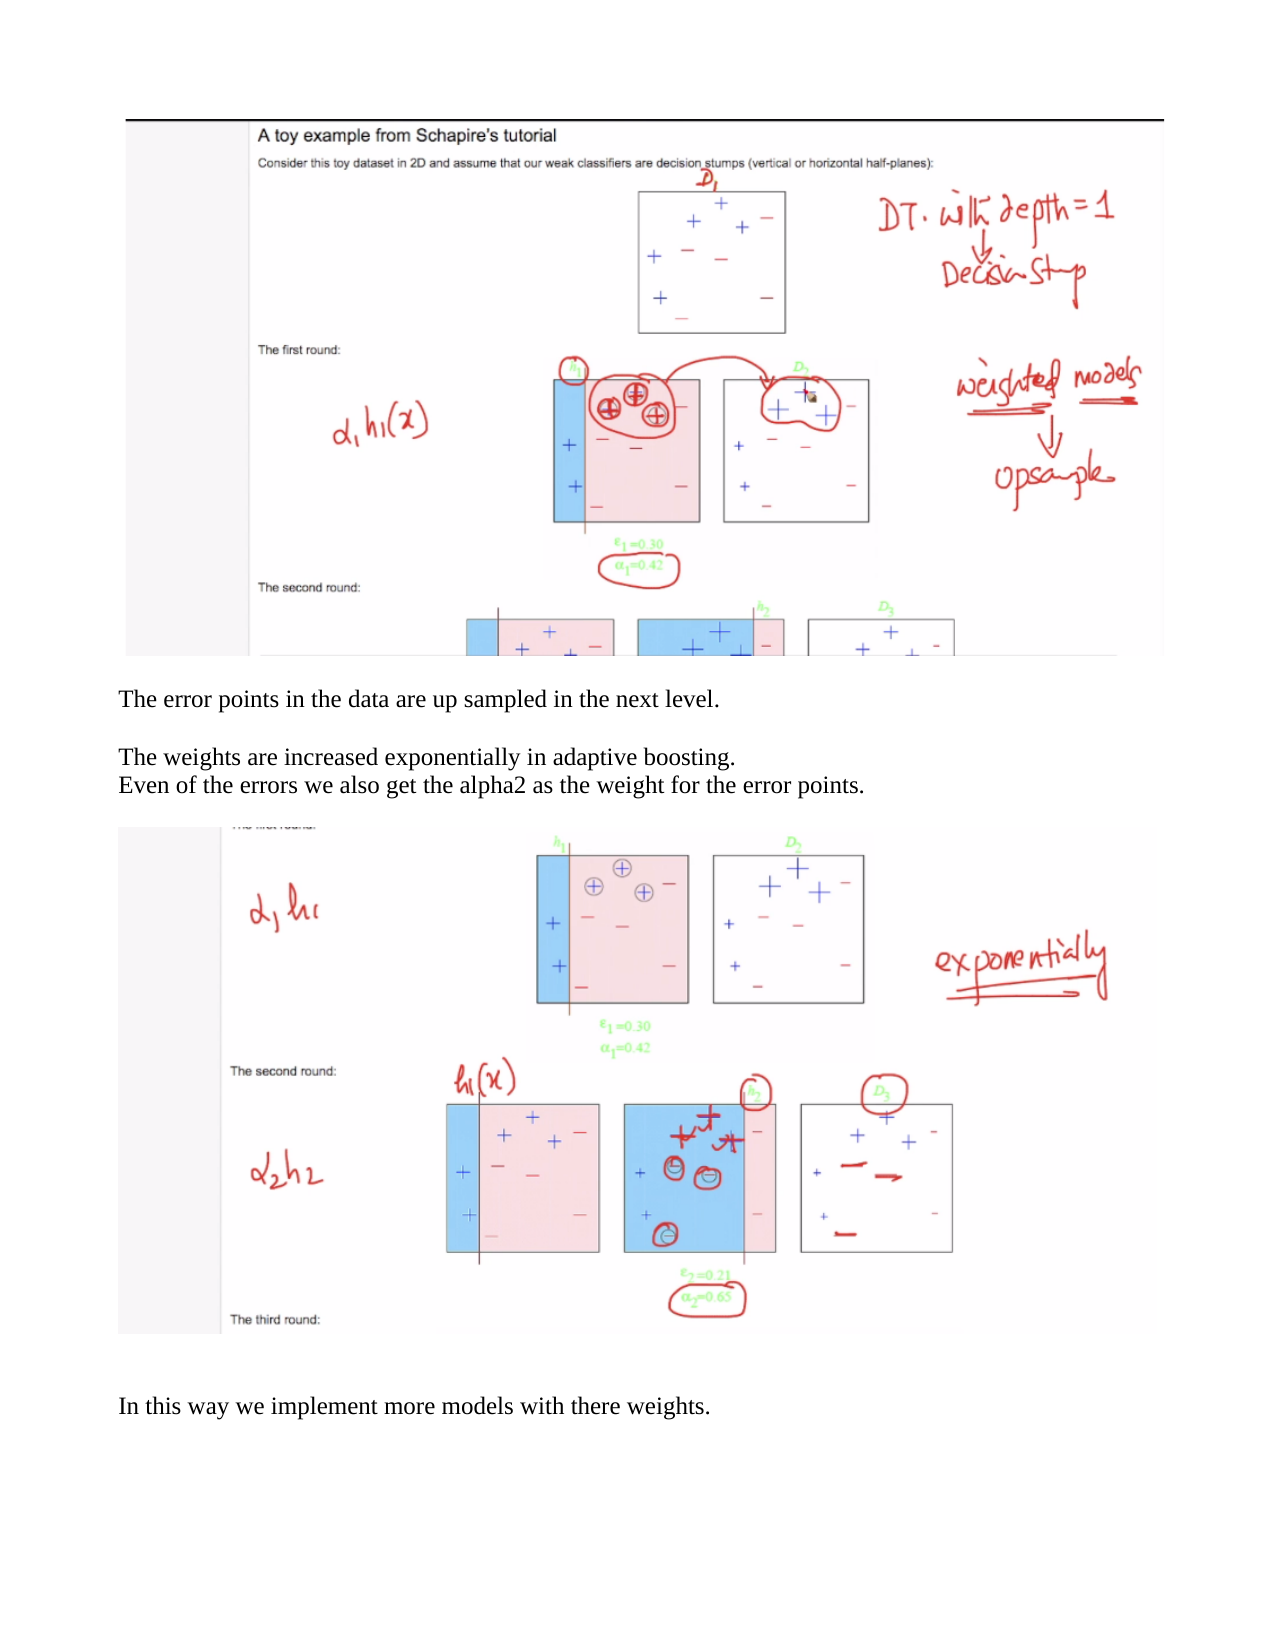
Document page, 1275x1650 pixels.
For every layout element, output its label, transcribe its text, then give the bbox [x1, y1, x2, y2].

picture [125, 119, 1165, 656]
text The weights are increased exponentially in adaptive boosting. [118, 742, 1157, 770]
picture [118, 827, 1157, 1334]
text In this way we implement more models with there weights. [118, 1391, 1157, 1420]
text The error points in the data are up sampled in the next level. [118, 684, 1157, 713]
text Even of the errors we also get the alpha2 as the weight for the error points. [118, 770, 1157, 799]
